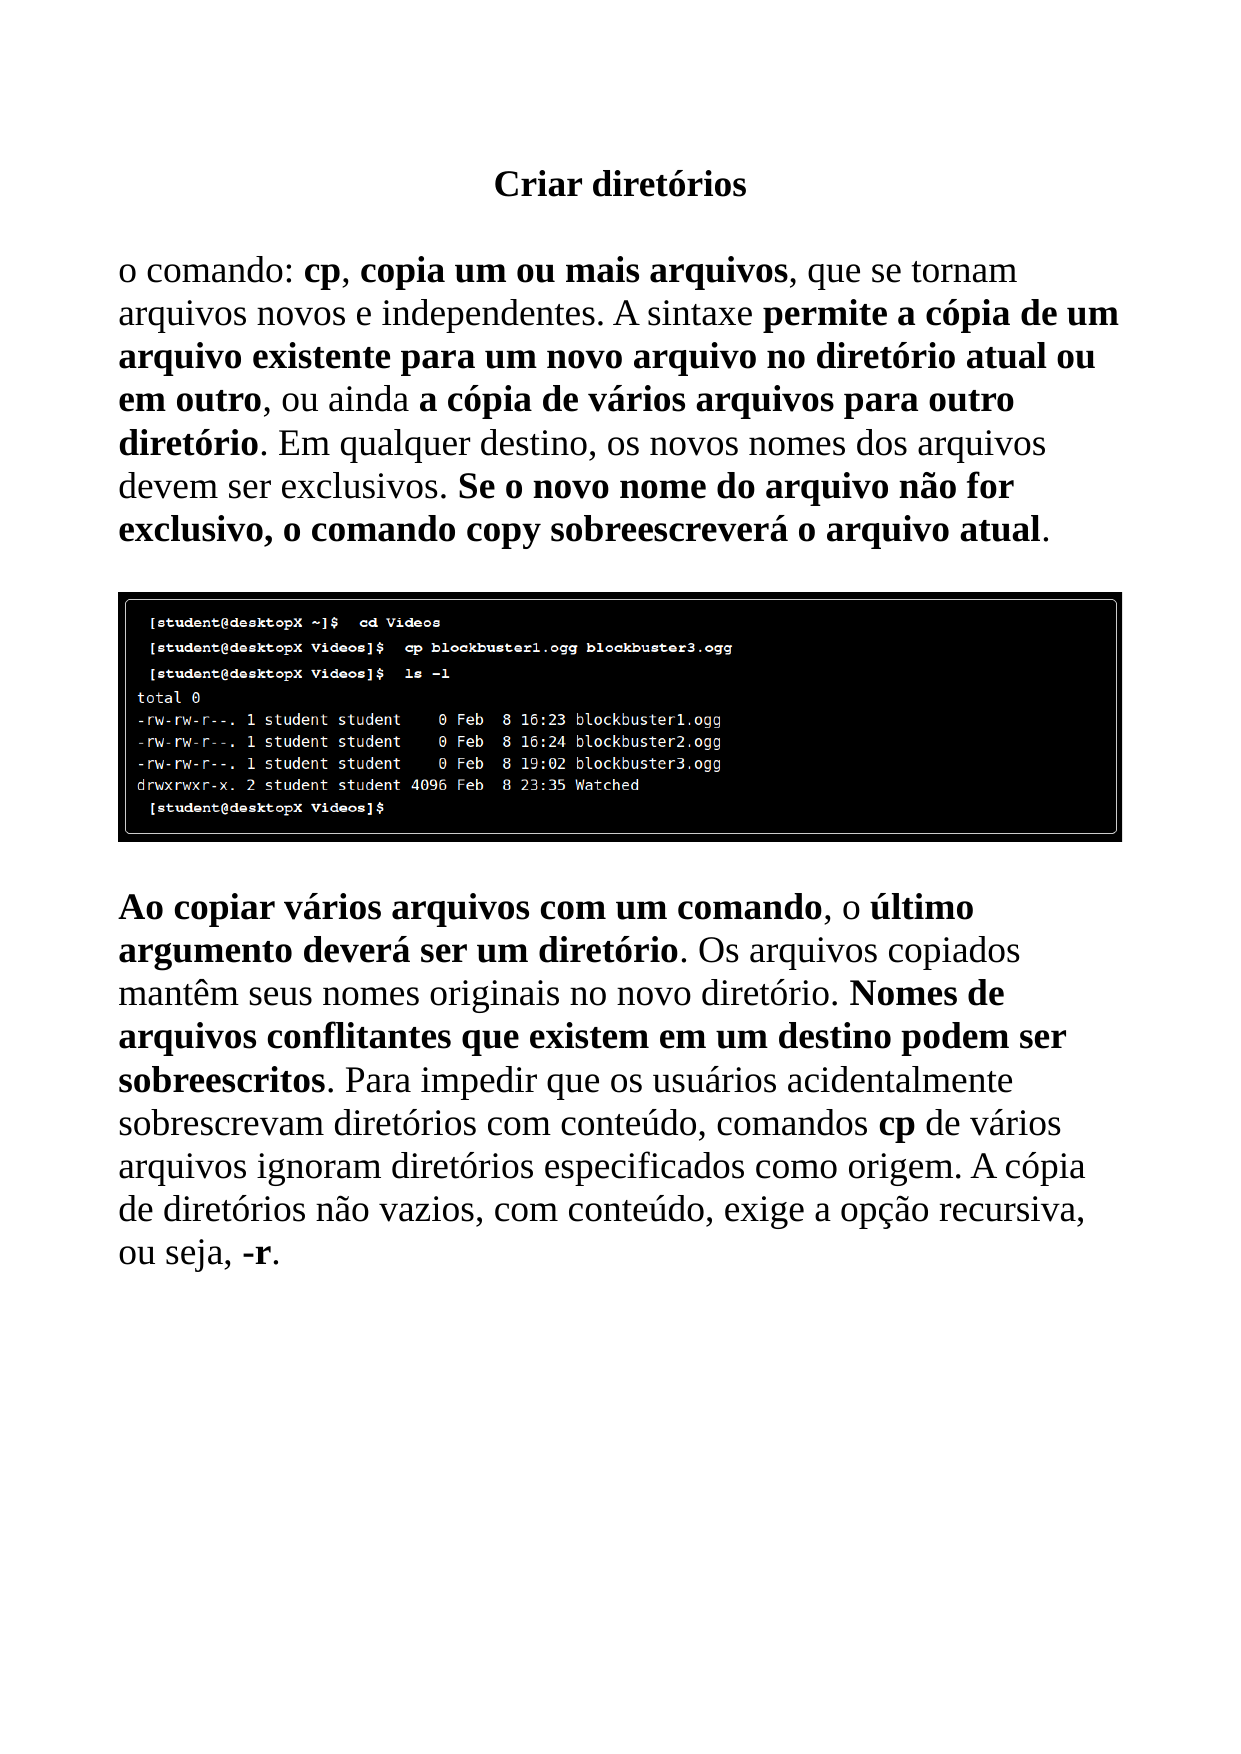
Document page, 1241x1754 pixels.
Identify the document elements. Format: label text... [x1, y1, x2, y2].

text Criar diretórios [118, 161, 1122, 204]
picture [118, 592, 1123, 842]
text o comando: cp, copia um ou mais arquivos, que se tornam arquivos novos e independentes. A sintaxe permite a cópia de um arquivo existente para um novo arquivo no diretório atual ou em outro, ou ainda a cópia de vários arquivos para outro diretório. Em qualquer destino, os novos nomes dos arquivos devem ser exclusivos. Se o novo nome do arquivo não for exclusivo, o comando copy sobreescreverá o arquivo atual. [118, 247, 1122, 549]
text Ao copiar vários arquivos com um comando, o último argumento deverá ser um diretório. Os arquivos copiados mantêm seus nomes originais no novo diretório. Nomes de arquivos conflitantes que existem em um destino podem ser sobreescritos. Para impedir que os usuários acidentalmente sobrescrevam diretórios com conteúdo, comandos cp de vários arquivos ignoram diretórios especificados como origem. A cópia de diretórios não vazios, com conteúdo, exige a opção recursiva, ou seja, -r. [118, 884, 1122, 1273]
